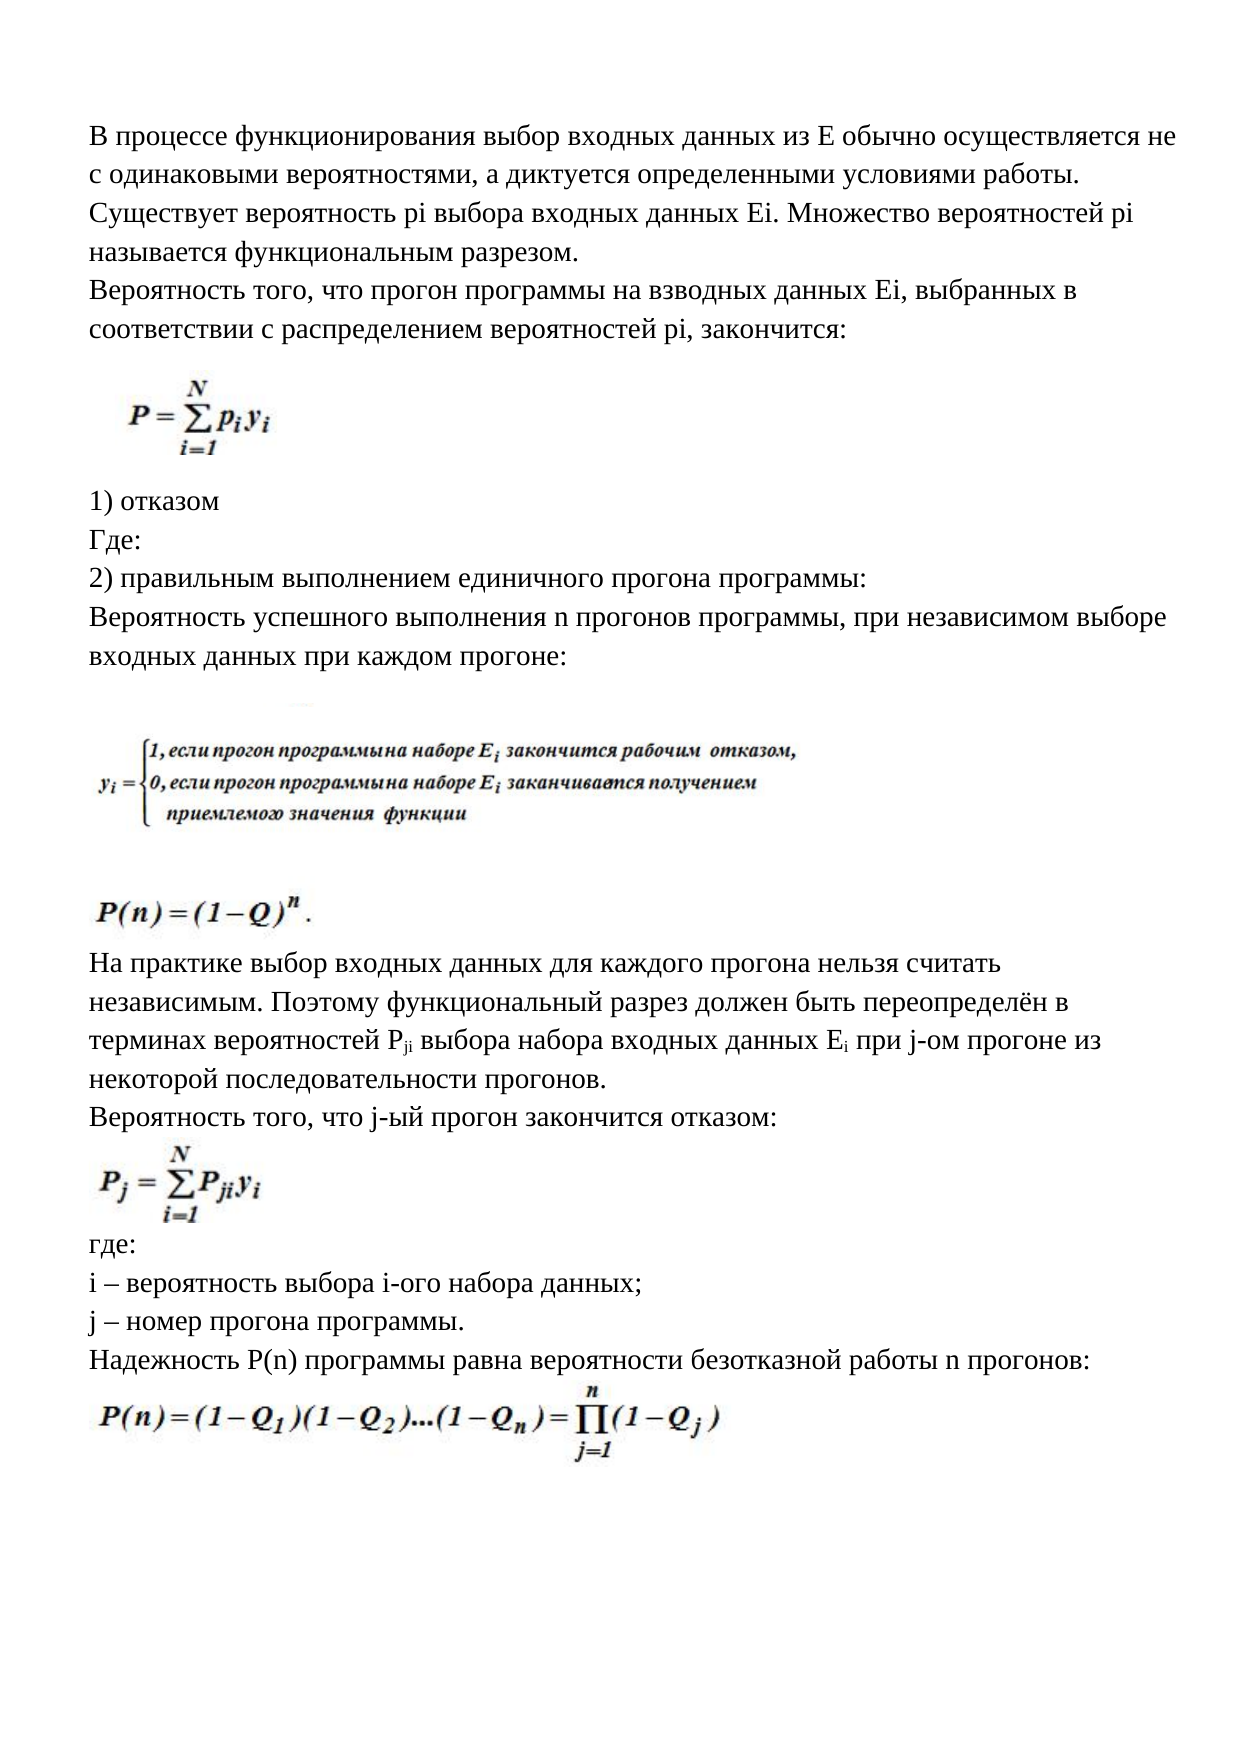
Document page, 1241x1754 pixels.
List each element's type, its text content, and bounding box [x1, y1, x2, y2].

picture [88, 1137, 267, 1223]
text 2) правильным выполнением единичного прогона программы: [89, 561, 1181, 594]
text Вероятность успешного выполнения n прогонов программы, при независимом выборе входных данных при каждом прогоне: [89, 599, 1181, 671]
picture [114, 370, 278, 455]
text Надежность P(n) программы равна вероятности безотказной работы n прогонов: [89, 1342, 1181, 1376]
picture [88, 1380, 732, 1467]
text 1) отказом [89, 349, 1181, 517]
text j – номер прогона программы. [89, 1303, 1181, 1337]
text где: [89, 1226, 1181, 1260]
text В процессе функционирования выбор входных данных из E обычно осуществляется не с одинаковыми вероятностями, а диктуется определенными условиями работы. Существует вероятность pi выбора входных данных Ei. Множество вероятностей pi называется функциональным разрезом. [89, 118, 1181, 267]
picture [91, 703, 802, 853]
picture [88, 876, 330, 941]
text Где: [89, 522, 1181, 556]
text На практике выбор входных данных для каждого прогона нельзя считать независимым. Поэтому функциональный разрез должен быть переопределён в терминах вероятностей Pji выбора набора входных данных Ei при j-ом прогоне из некоторой последовательности прогонов. [89, 945, 1181, 1094]
text Вероятность того, что j-ый прогон закончится отказом: [89, 1099, 1181, 1133]
text Вероятность того, что прогон программы на взводных данных Ei, выбранных в соответствии с распределением вероятностей pi, закончится: [89, 272, 1181, 344]
text i – вероятность выбора i-ого набора данных; [89, 1265, 1181, 1298]
